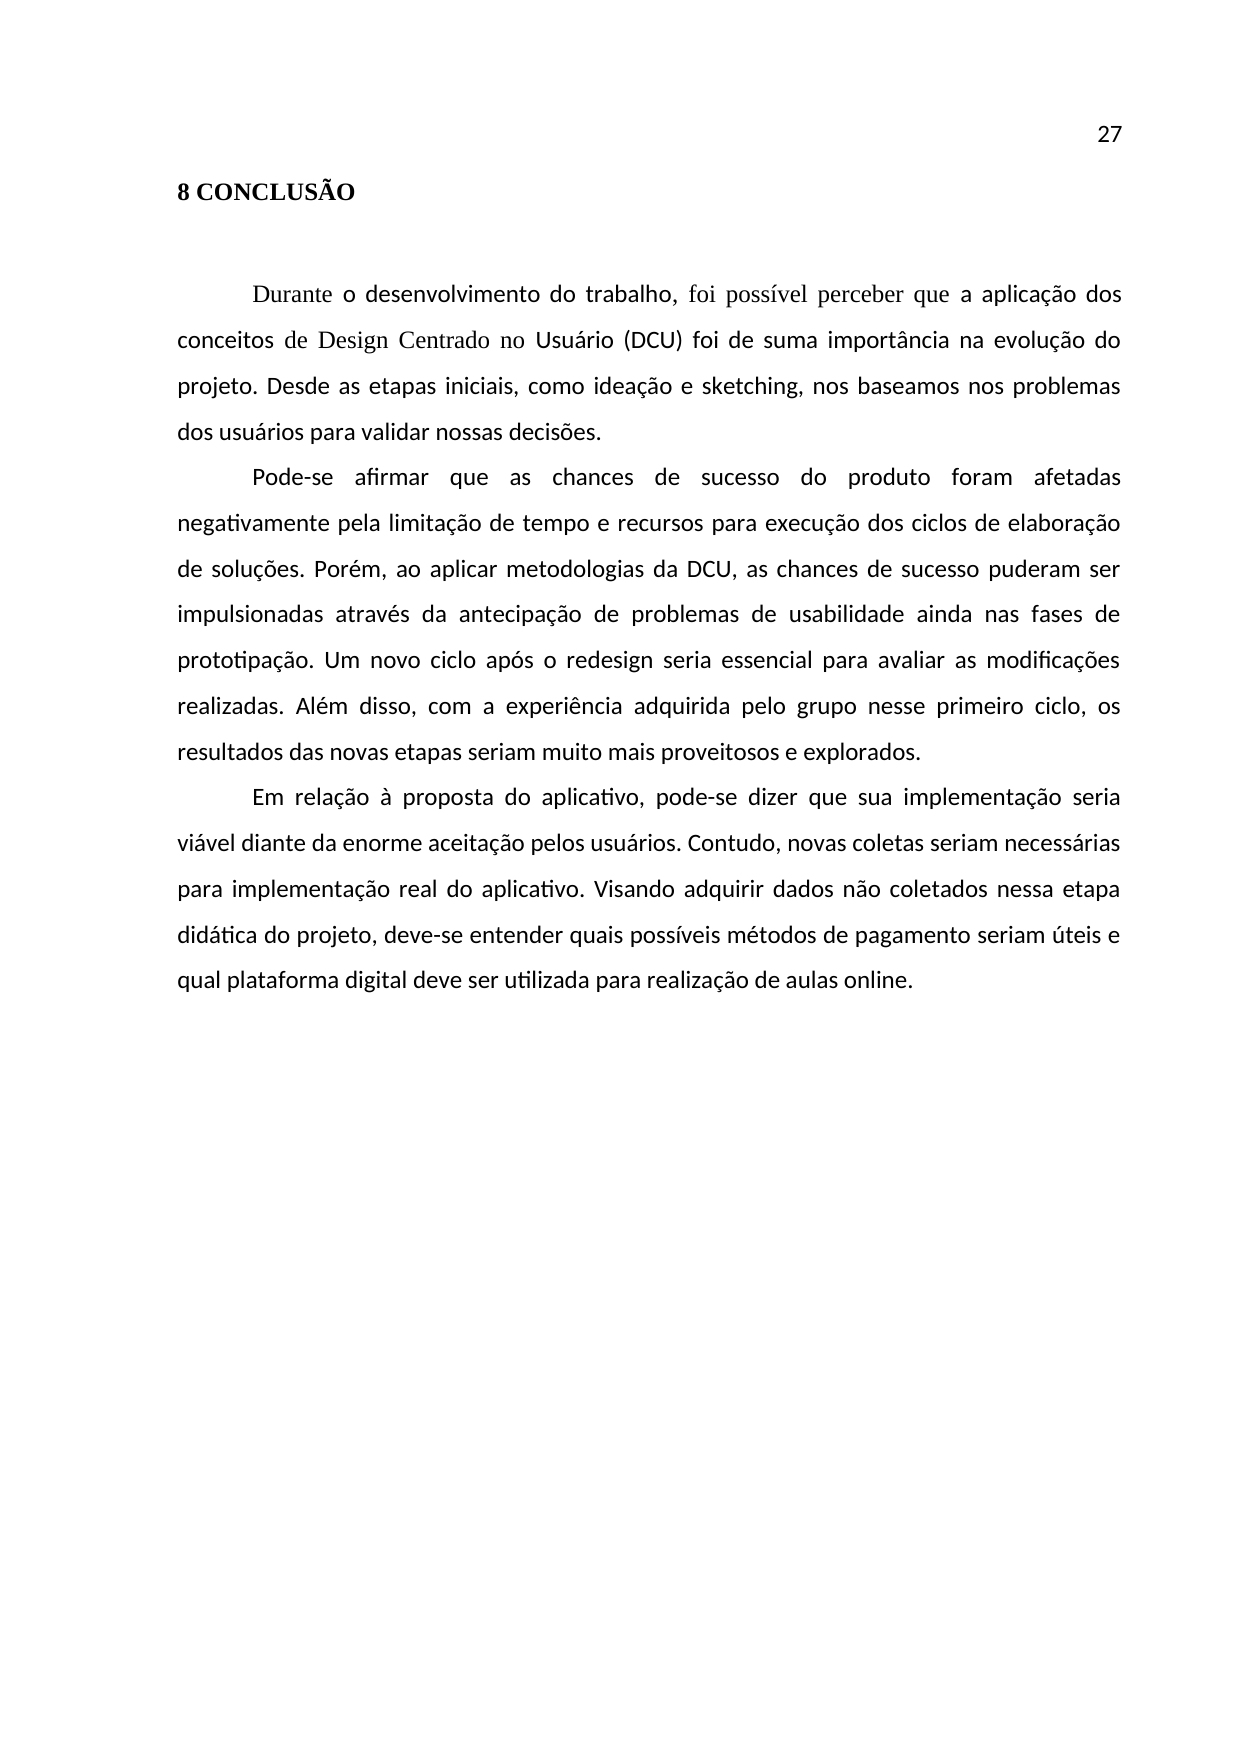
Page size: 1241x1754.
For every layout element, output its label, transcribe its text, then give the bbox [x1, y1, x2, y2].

text Em relação à proposta do aplicativo, pode-se dizer que sua implementação seria viável diante da enorme aceitação pelos usuários. Contudo, novas coletas seriam necessárias para implementação real do aplicativo. Visando adquirir dados não coletados nessa etapa didática do projeto, deve-se entender quais possíveis métodos de pagamento seriam úteis e qual plataforma digital deve ser utilizada para realização de aulas online. [177, 782, 1122, 995]
text Durante o desenvolvimento do trabalho, foi possível perceber que a aplicação dos conceitos de Design Centrado no Usuário (DCU) foi de suma importância na evolução do projeto. Desde as etapas iniciais, como ideação e sketching, nos baseamos nos problemas dos usuários para validar nossas decisões. [177, 278, 1122, 446]
subtitle 8 CONCLUSÃO [177, 177, 1122, 206]
text Pode-se afirmar que as chances de sucesso do produto foram afetadas negativamente pela limitação de tempo e recursos para execução dos ciclos de elaboração de soluções. Porém, ao aplicar metodologias da DCU, as chances de sucesso puderam ser impulsionadas através da antecipação de problemas de usabilidade ainda nas fases de prototipação. Um novo ciclo após o redesign seria essencial para avaliar as modificações realizadas. Além disso, com a experiência adquirida pelo grupo nesse primeiro ciclo, os resultados das novas etapas seriam muito mais proveitosos e explorados. [177, 461, 1122, 766]
